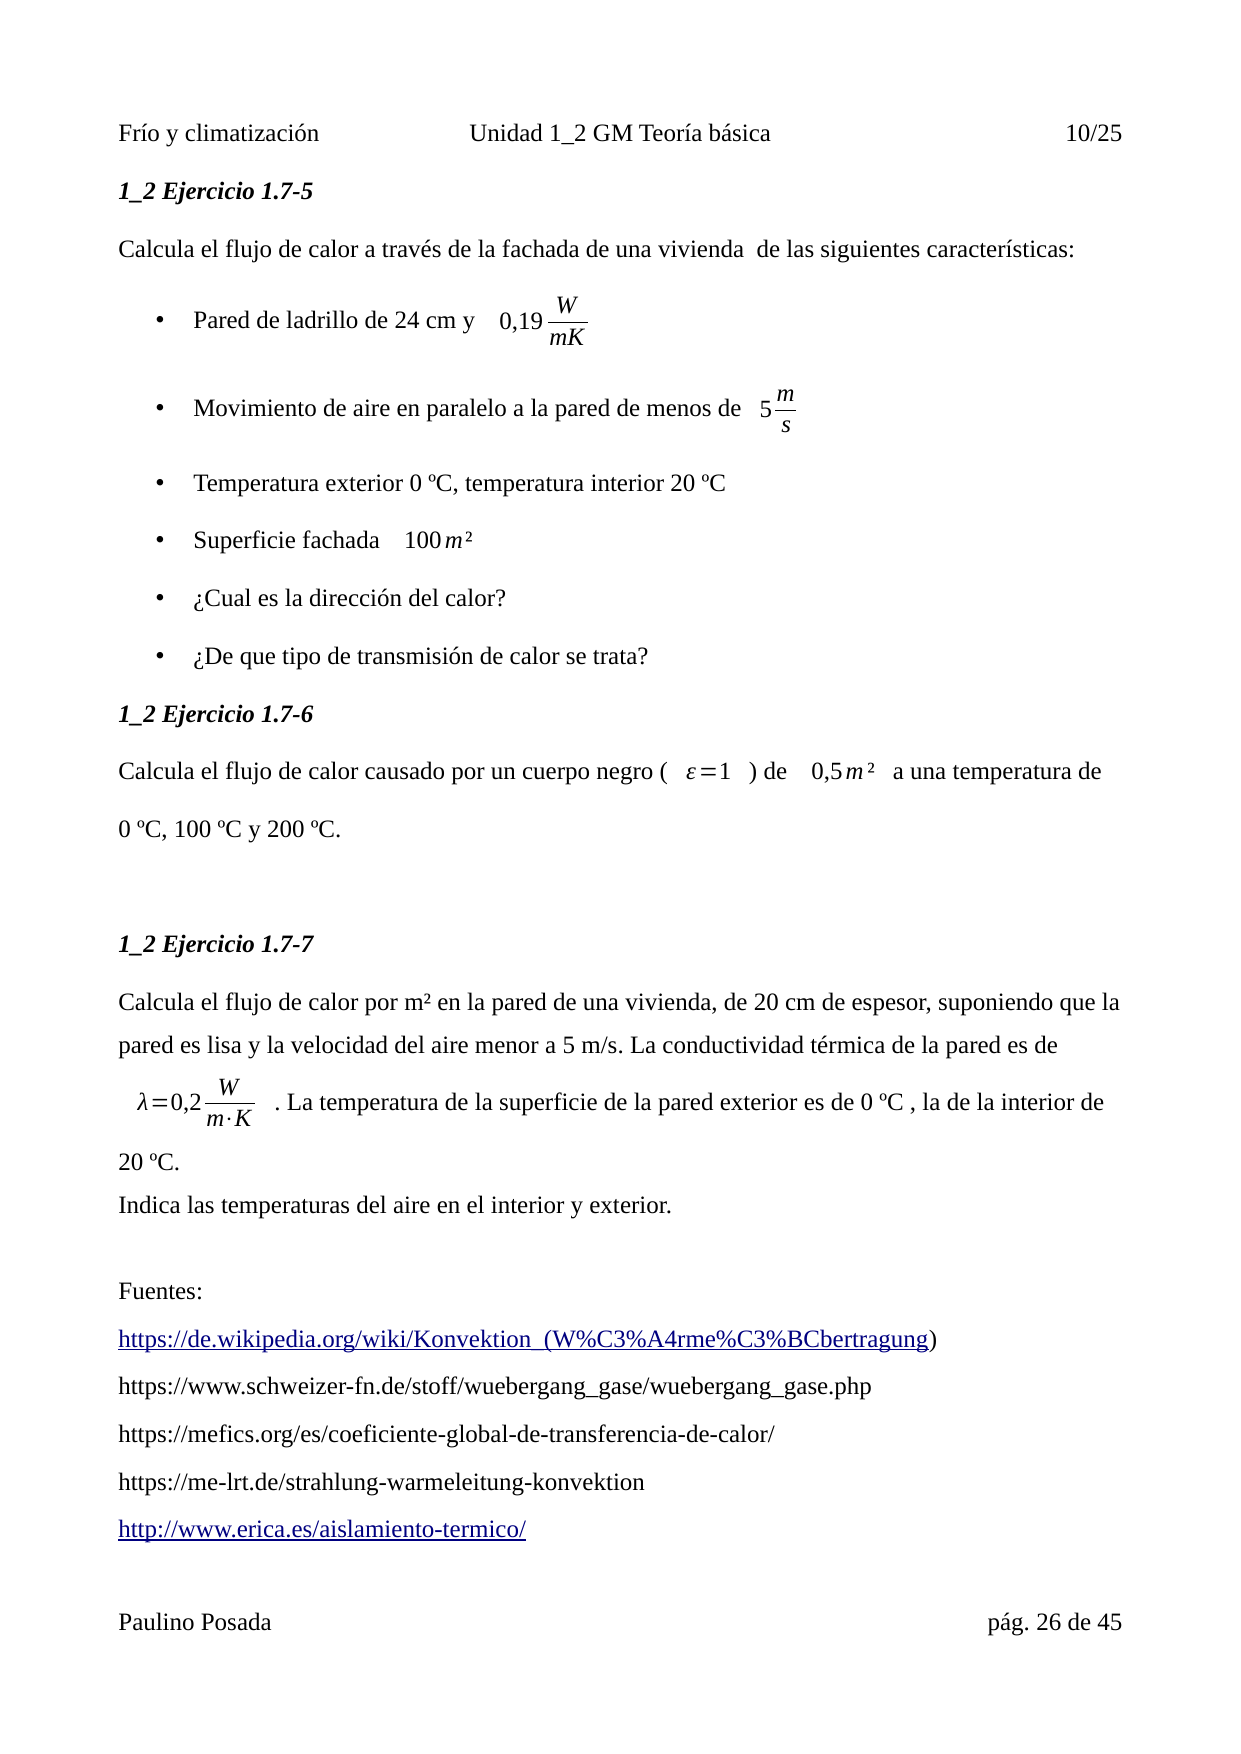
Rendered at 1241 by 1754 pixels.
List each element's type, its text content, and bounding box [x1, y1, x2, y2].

text https://www.schweizer-fn.de/stoff/wuebergang_gase/wuebergang_gase.php [118, 1371, 1122, 1400]
text 20 ºC. [118, 1147, 1122, 1176]
text 1_2 Ejercicio 1.7-7 [118, 929, 1122, 958]
text 1_2 Ejercicio 1.7-6 [118, 699, 1122, 727]
list Temperatura exterior 0 ºC, temperatura interior 20 ºC [156, 468, 1122, 497]
text Fuentes: [118, 1276, 1122, 1305]
text Indica las temperaturas del aire en el interior y exterior. [118, 1190, 1122, 1219]
text Calcula el flujo de calor a través de la fachada de una vivienda de las siguientes características: [118, 234, 1122, 263]
text https://mefics.org/es/coeficiente-global-de-transferencia-de-calor/ [118, 1419, 1122, 1448]
text Calcula el flujo de calor causado por un cuerpo negro () de a una temperatura de [118, 756, 1122, 785]
list Movimiento de aire en paralelo a la pared de menos de [156, 380, 1122, 439]
text https://me-lrt.de/strahlung-warmeleitung-konvektion [118, 1467, 1122, 1495]
list Pared de ladrillo de 24 cm y [156, 292, 1122, 351]
list ¿Cual es la dirección del calor? [156, 583, 1122, 612]
text Calcula el flujo de calor por m² en la pared de una vivienda, de 20 cm de espesor, suponiendo que la pared es lisa y la velocidad del aire menor a 5 m/s. La conductividad térmica de la pared es de. La temperatura de la superficie de la pared exterior es de 0 ºC , la de la interior de [118, 987, 1122, 1132]
text 1_2 Ejercicio 1.7-5 [118, 176, 1122, 205]
text http://www.erica.es/aislamiento-termico/ [118, 1514, 1122, 1543]
text https://de.wikipedia.org/wiki/Konvektion_(W%C3%A4rme%C3%BCbertragung) [118, 1324, 1122, 1352]
list Superficie fachada [156, 526, 1122, 554]
list ¿De que tipo de transmisión de calor se trata? [156, 641, 1122, 670]
text 0 ºC, 100 ºC y 200 ºC. [118, 814, 1122, 843]
